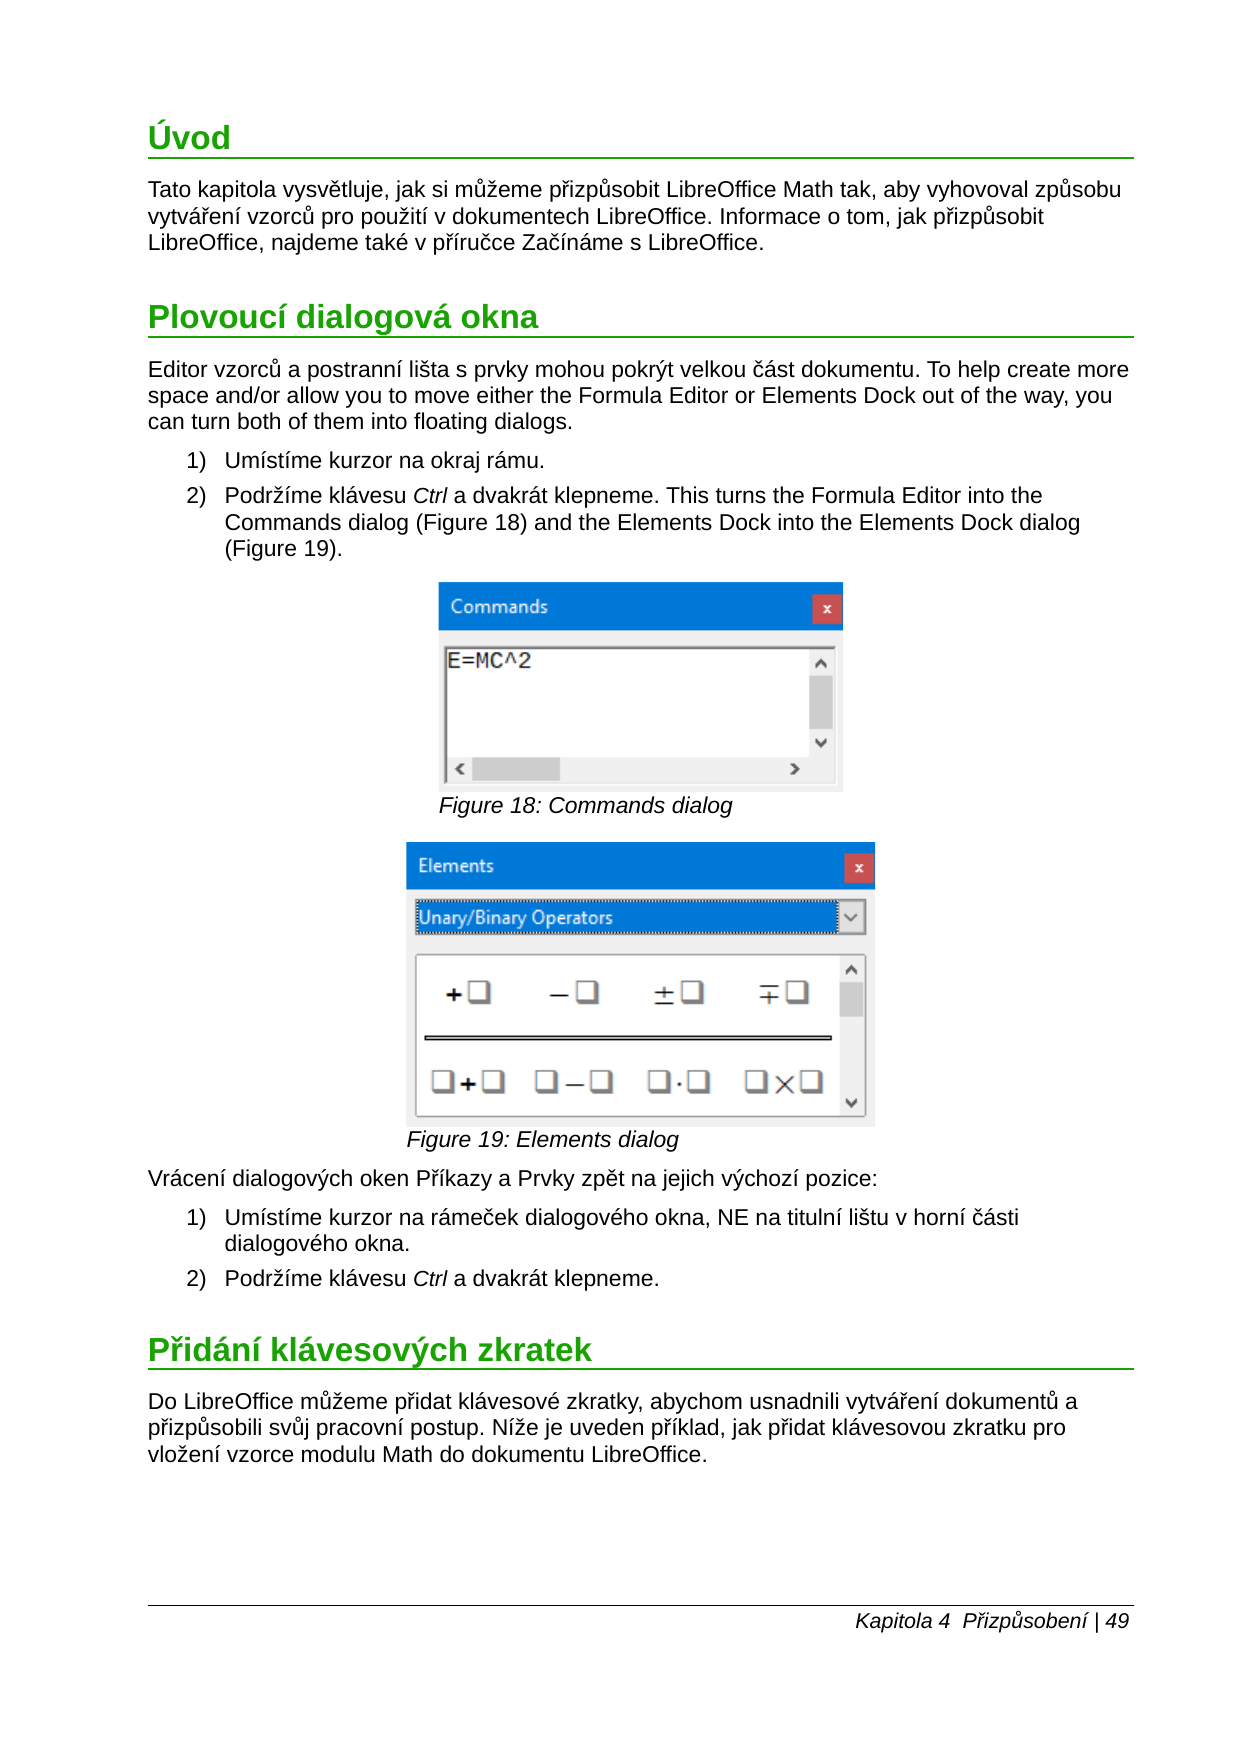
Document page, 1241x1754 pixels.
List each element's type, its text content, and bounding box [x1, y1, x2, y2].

subtitle Plovoucí dialogová okna [148, 297, 1134, 336]
picture [438, 582, 844, 792]
text Figure 19: Elements dialog [406, 1127, 875, 1153]
text Figure 18: Commands dialog [438, 792, 843, 818]
subtitle Přidání klávesových zkratek [148, 1330, 1134, 1368]
text Do LibreOffice můžeme přidat klávesové zkratky, abychom usnadnili vytváření dokumentů a přizpůsobili svůj pracovní postup. Níže je uveden příklad, jak přidat klávesovou zkratku pro vložení vzorce modulu Math do dokumentu LibreOffice. [148, 1388, 1134, 1467]
text Vrácení dialogových oken Příkazy a Prvky zpět na jejich výchozí pozice: [148, 1165, 1134, 1191]
picture [406, 842, 876, 1127]
list Podržíme klávesu Ctrl a dvakrát klepneme. This turns the Formula Editor into the Commands dialog (Figure 18) and the Elements Dock into the Elements Dock dialog (Figure 19). [207, 482, 1134, 561]
text Tato kapitola vysvětluje, jak si můžeme přizpůsobit LibreOffice Math tak, aby vyhovoval způsobu vytváření vzorců pro použití v dokumentech LibreOffice. Informace o tom, jak přizpůsobit LibreOffice, najdeme také v příručce Začínáme s LibreOffice. [148, 176, 1134, 255]
list Podržíme klávesu Ctrl a dvakrát klepneme. [207, 1265, 1134, 1291]
list Umístíme kurzor na okraj rámu. [207, 447, 1134, 473]
subtitle Úvod [148, 118, 1134, 157]
text Editor vzorců a postranní lišta s prvky mohou pokrýt velkou část dokumentu. To help create more space and/or allow you to move either the Formula Editor or Elements Dock out of the way, you can turn both of them into floating dialogs. [148, 356, 1134, 435]
list Umístíme kurzor na rámeček dialogového okna, NE na titulní lištu v horní části dialogového okna. [207, 1203, 1134, 1256]
